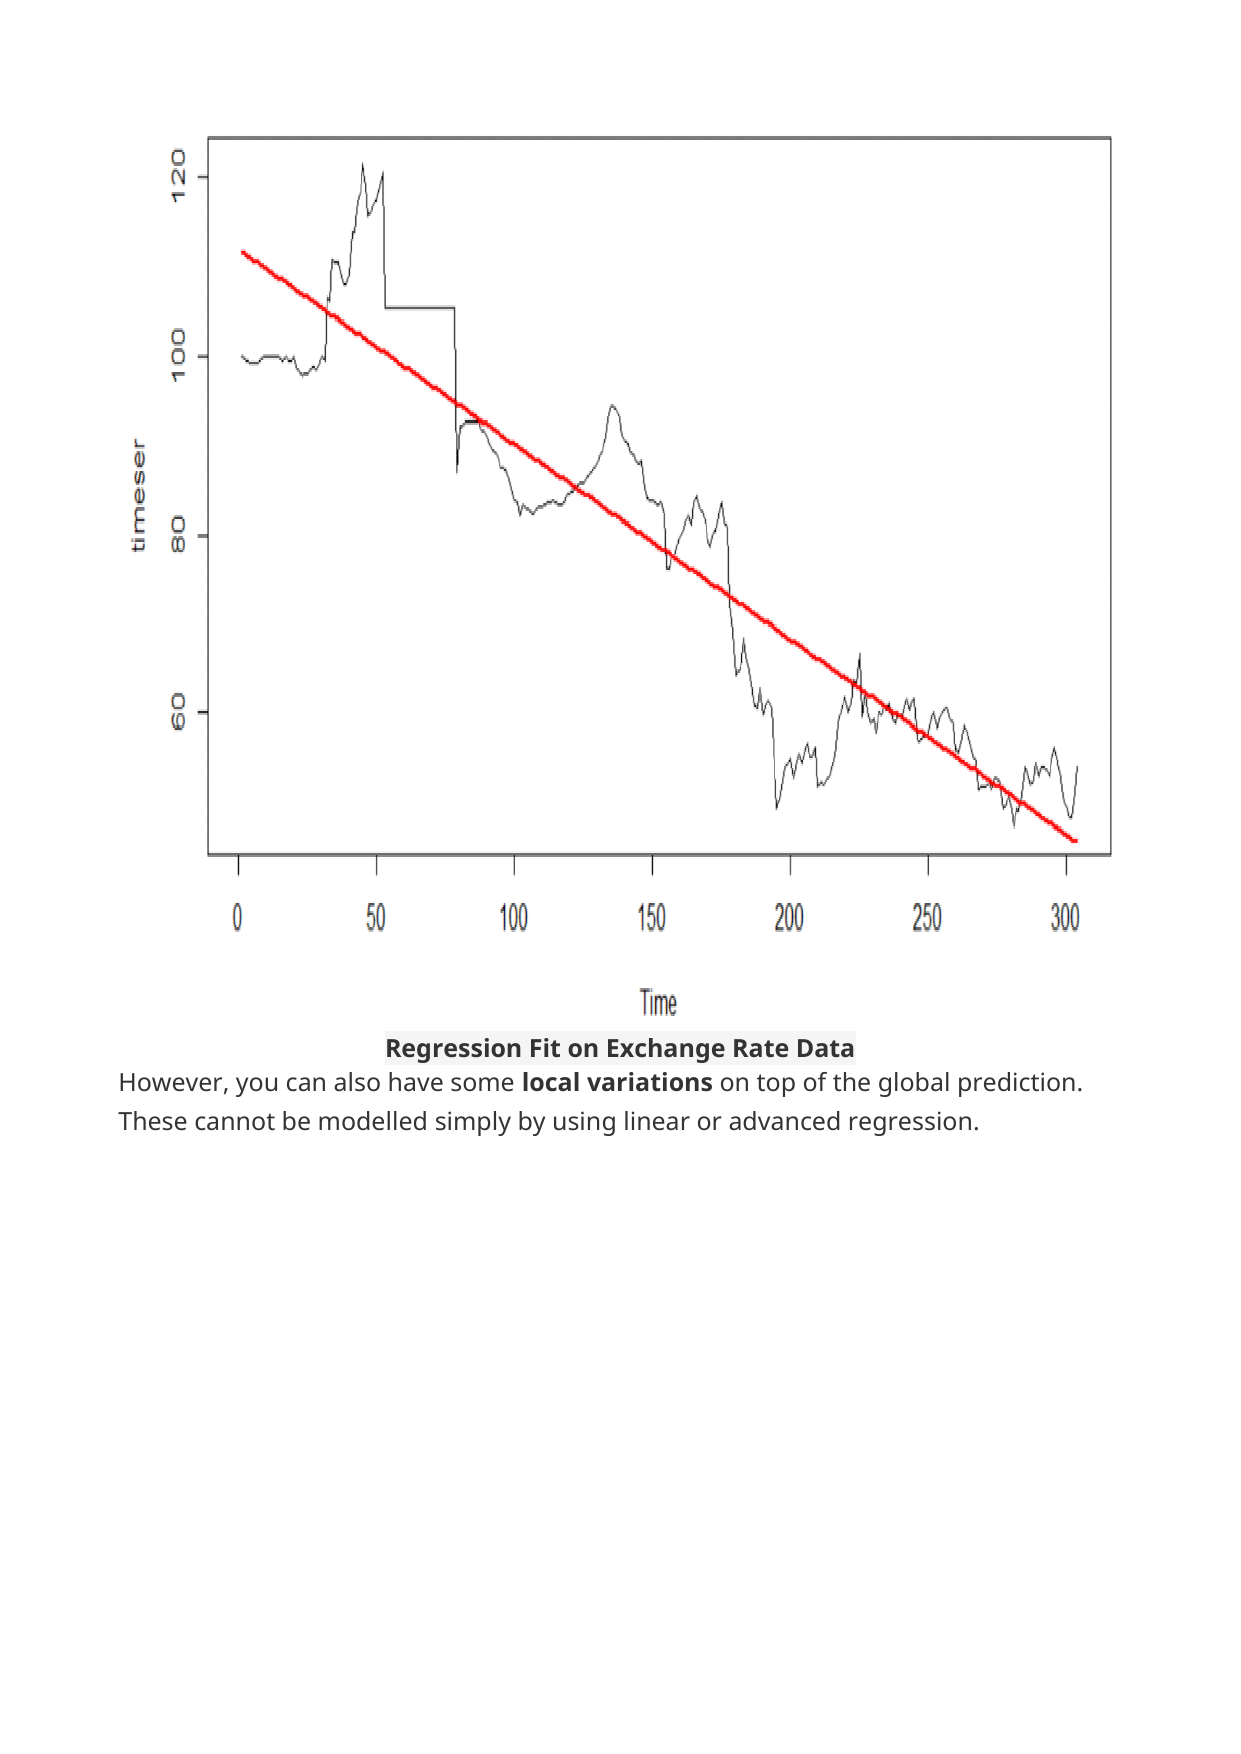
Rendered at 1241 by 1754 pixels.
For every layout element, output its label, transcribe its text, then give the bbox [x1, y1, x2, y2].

text However, you can also have some local variations on top of the global prediction. These cannot be modelled simply by using linear or advanced regression. [118, 1065, 1122, 1138]
text Regression Fit on Exchange Rate Data [118, 1031, 1122, 1065]
